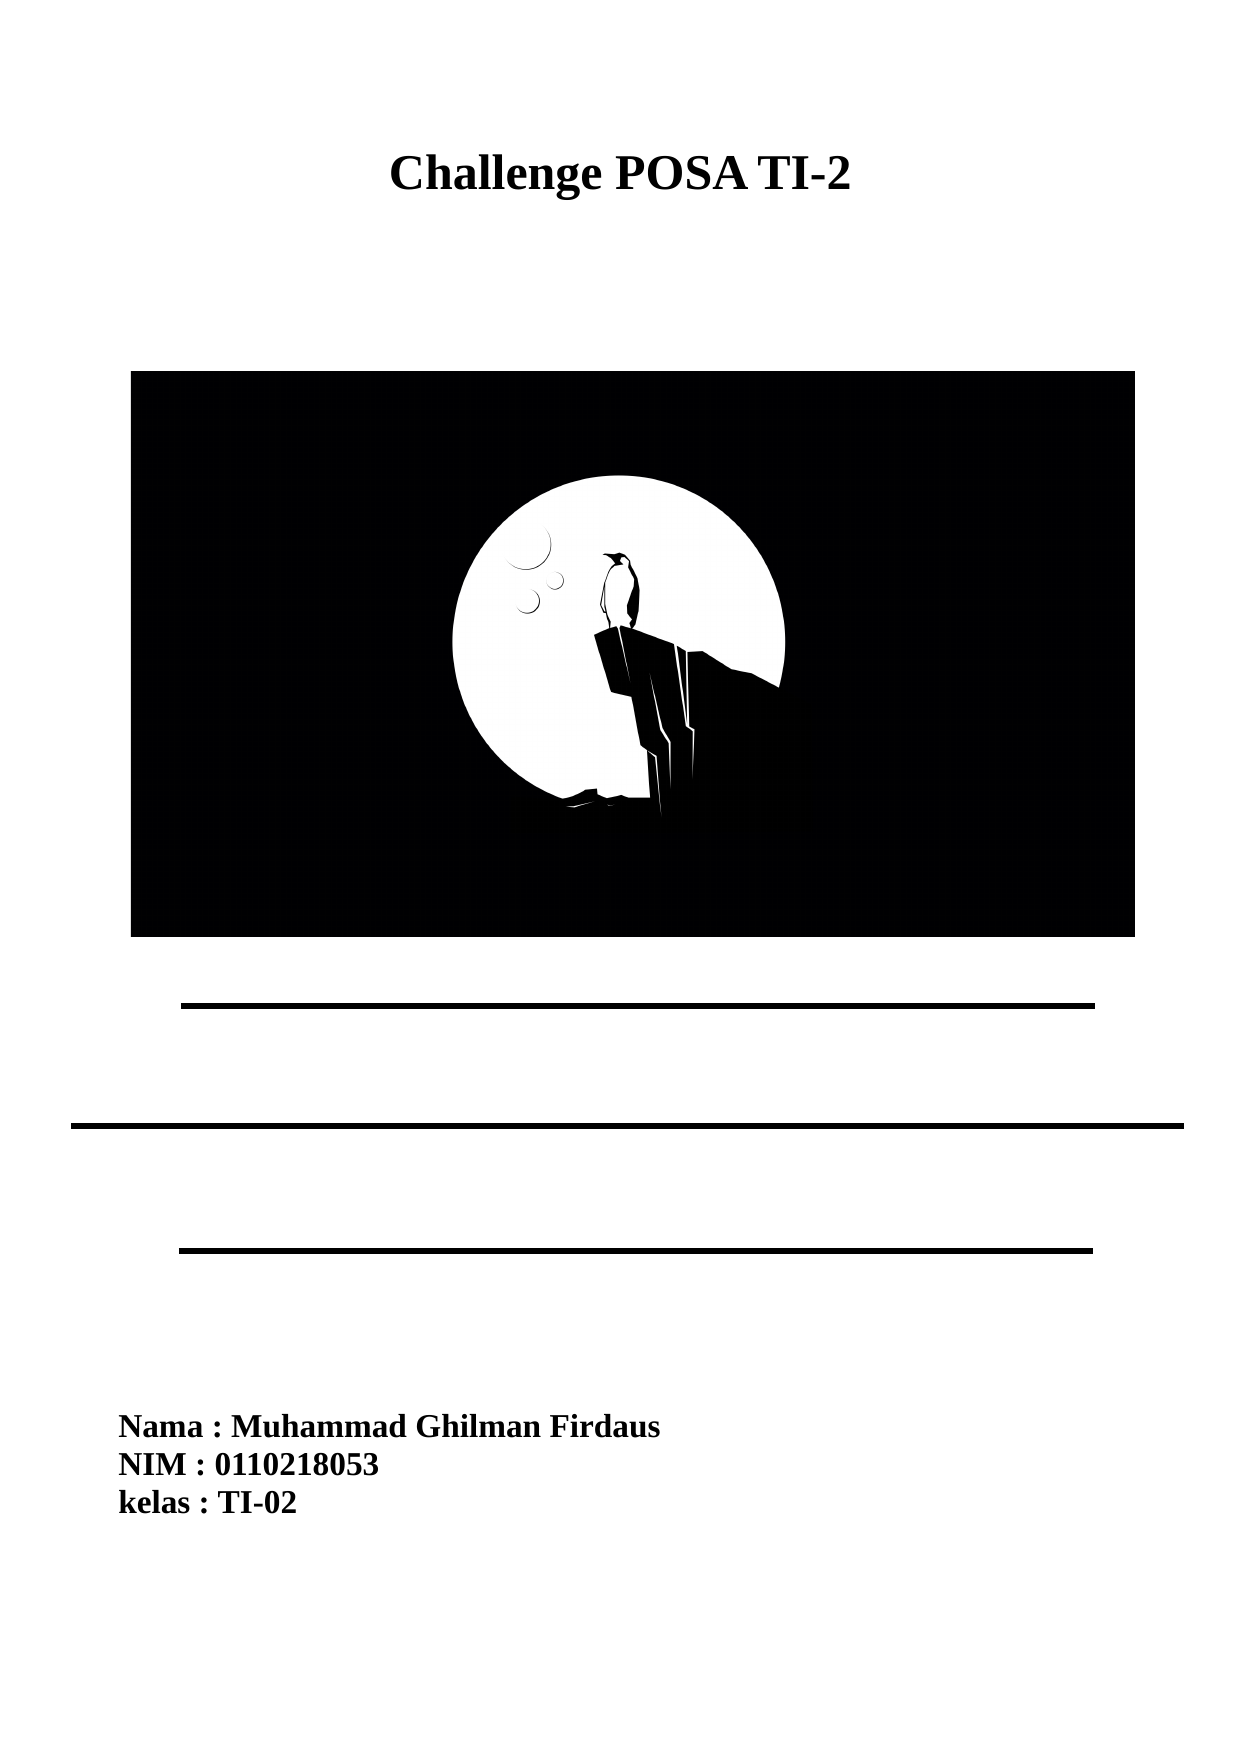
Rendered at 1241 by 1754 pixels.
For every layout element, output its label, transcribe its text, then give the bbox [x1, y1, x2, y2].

subtitle Challenge POSA TI-2 [118, 143, 1122, 201]
text Nama : Muhammad Ghilman Firdaus [118, 1406, 1122, 1444]
text kelas : TI-02 [118, 1482, 1122, 1521]
text NIM : 0110218053 [118, 1444, 1122, 1482]
picture [130, 371, 1135, 937]
